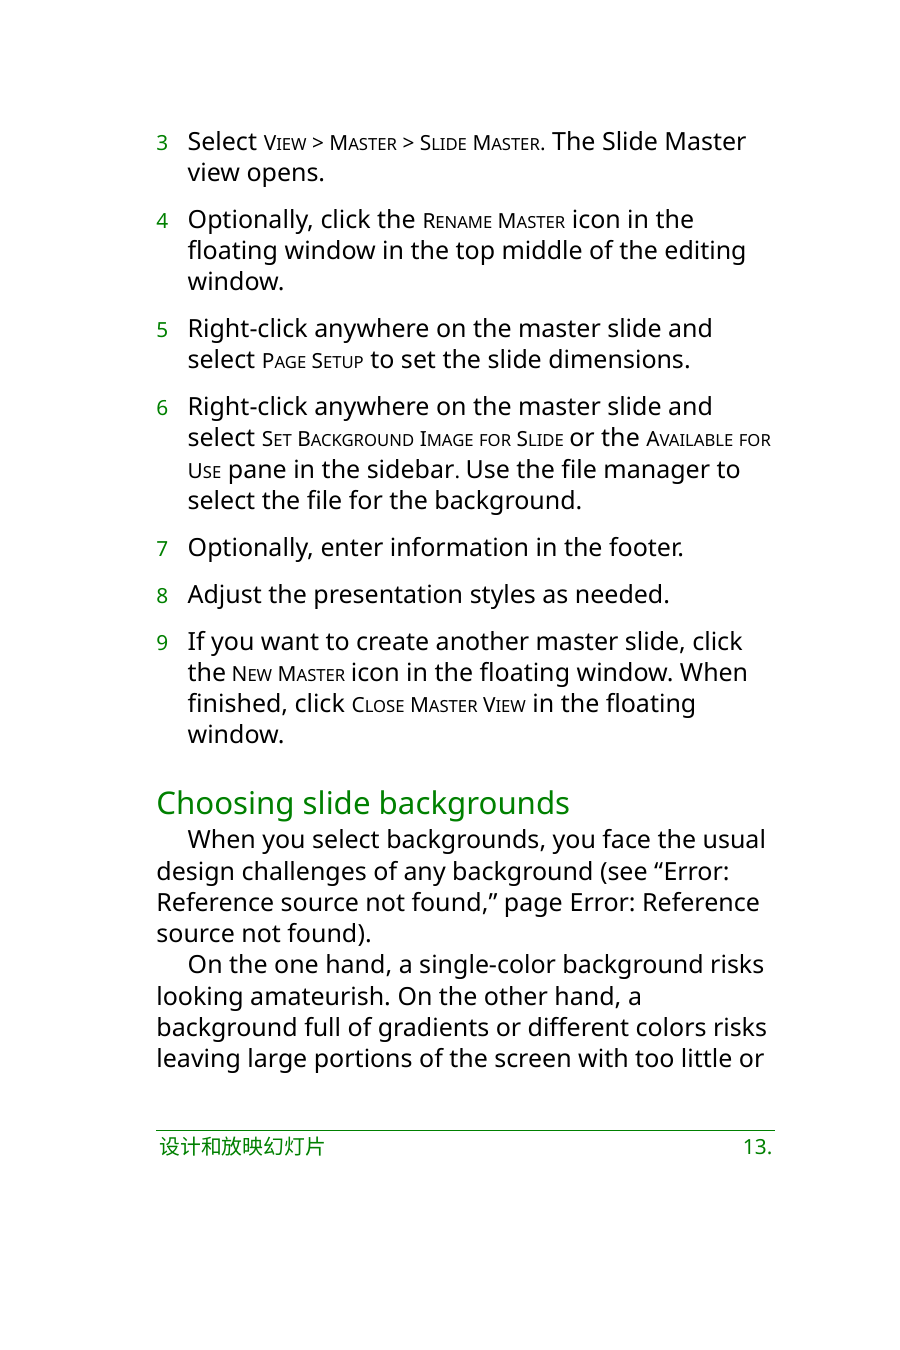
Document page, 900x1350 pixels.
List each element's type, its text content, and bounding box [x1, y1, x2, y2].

subtitle Choosing slide backgrounds [156, 781, 775, 824]
list Right-click anywhere on the master slide and select Set Background Image for Slide or the Available for Use pane in the sidebar. Use the file manager to select the file for the background. [156, 391, 775, 516]
list Right-click anywhere on the master slide and select Page Setup to set the slide dimensions. [156, 312, 775, 375]
text On the one hand, a single-color background risks looking amateurish. On the other hand, a background full of gradients or different colors risks leaving large portions of the screen with too little or [156, 949, 775, 1074]
list Select View > Master > Slide Master. The Slide Master view opens. [156, 125, 775, 187]
list Adjust the presentation styles as needed. [156, 578, 775, 609]
list Optionally, enter information in the footer. [156, 531, 775, 562]
list If you want to create another master slide, click the New Master icon in the floating window. When finished, click Close Master View in the floating window. [156, 625, 775, 750]
list Optionally, click the Rename Master icon in the floating window in the top middle of the editing window. [156, 203, 775, 297]
text When you select backgrounds, you face the usual design challenges of any background (see “Error: Reference source not found,” page Error: Reference source not found). [156, 824, 775, 949]
